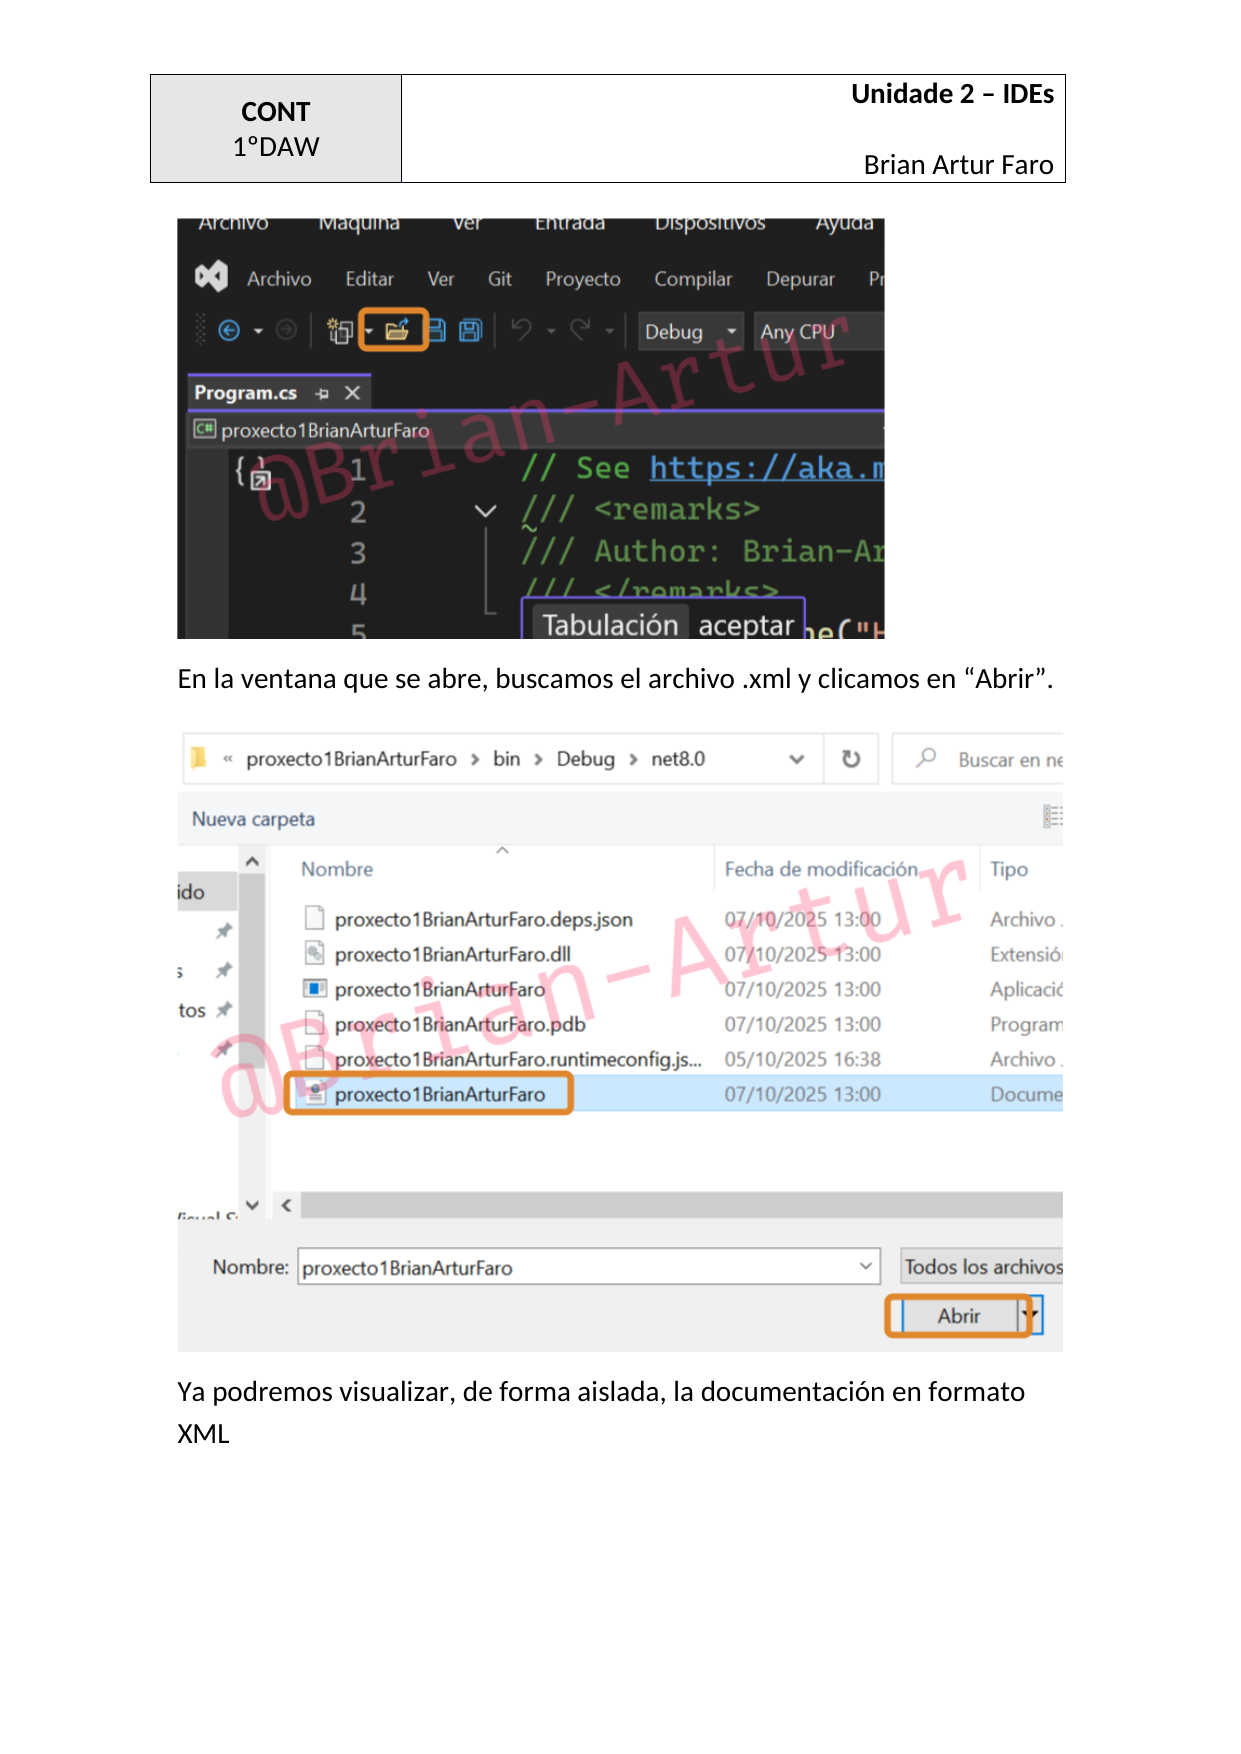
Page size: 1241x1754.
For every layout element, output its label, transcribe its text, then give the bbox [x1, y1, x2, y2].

picture [177, 218, 885, 639]
text Ya podremos visualizar, de forma aislada, la documentación en formato XML [177, 1373, 1063, 1451]
text En la ventana que se abre, buscamos el archivo .xml y clicamos en “Abrir”. [177, 660, 1063, 696]
picture [177, 717, 1063, 1352]
